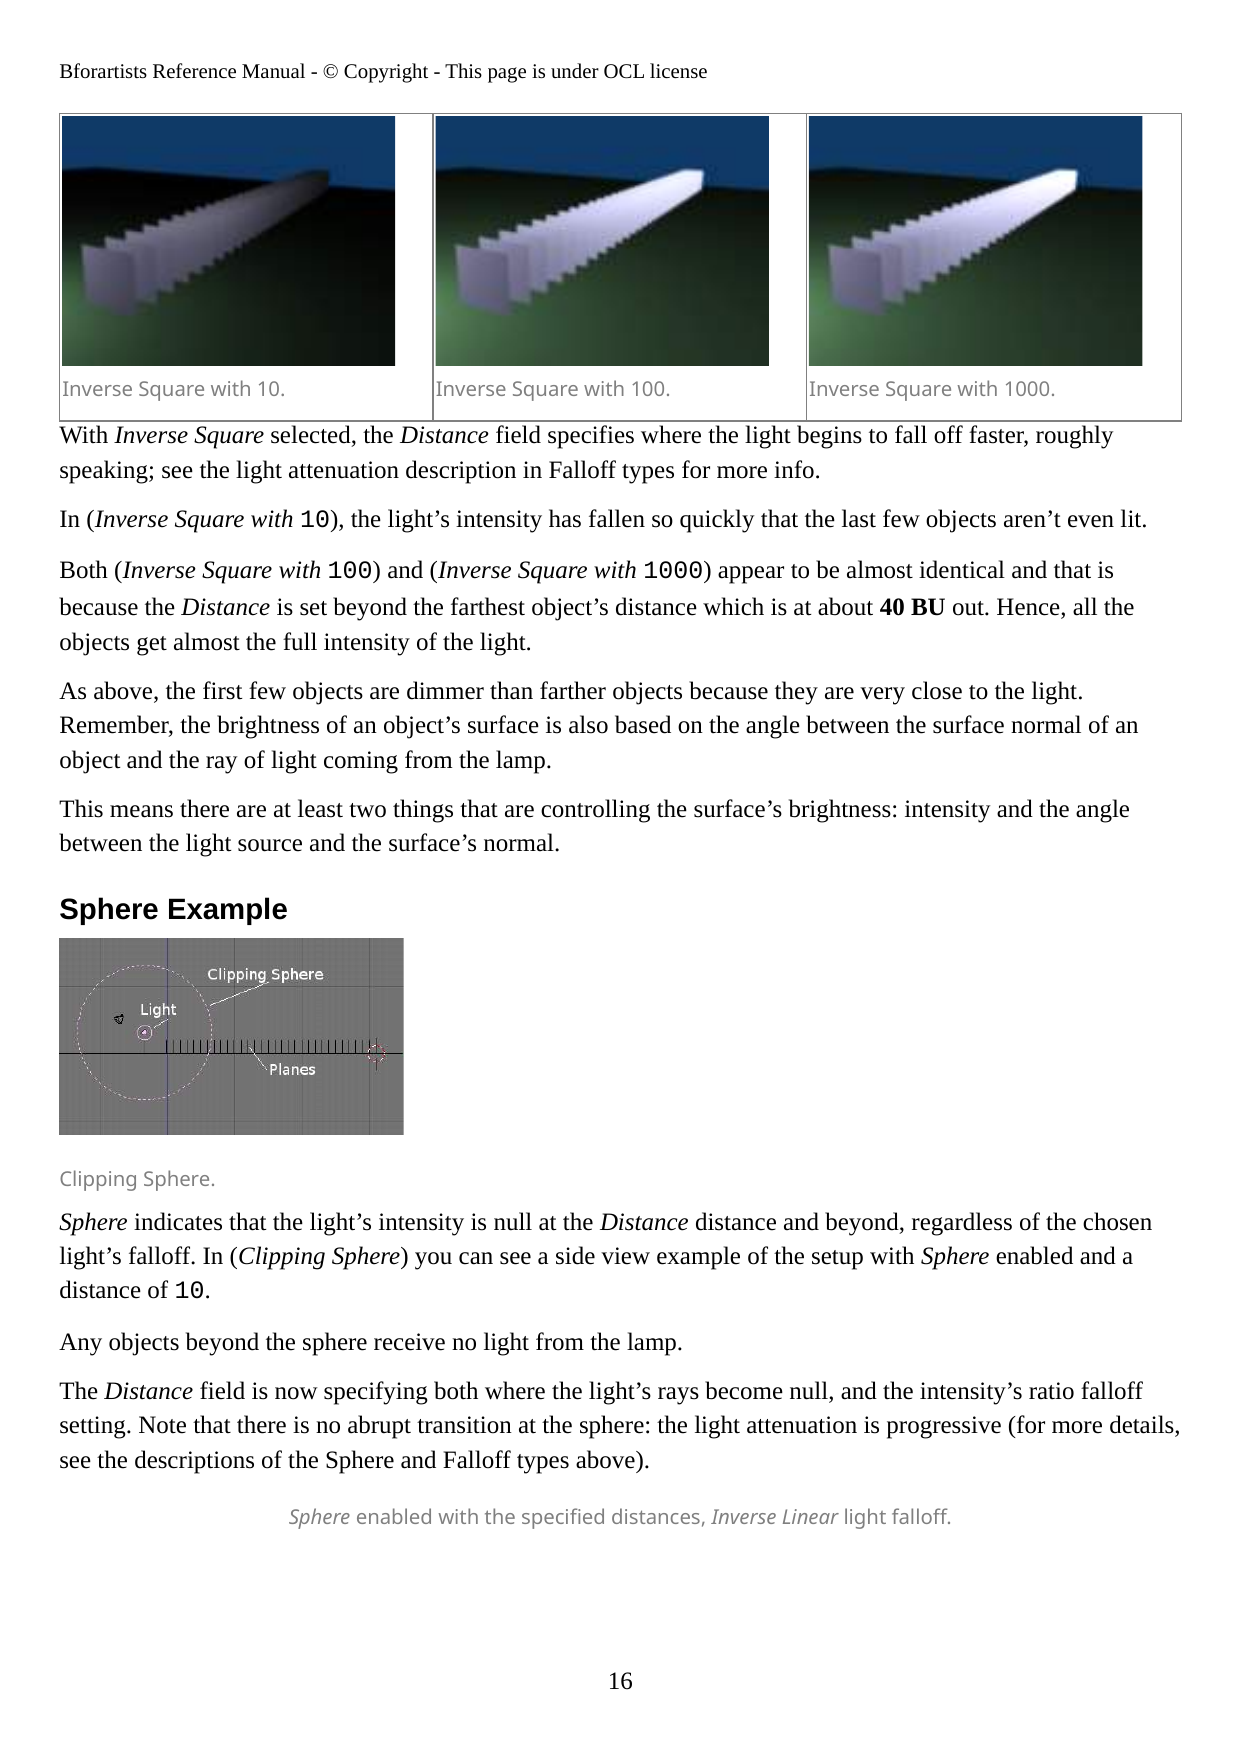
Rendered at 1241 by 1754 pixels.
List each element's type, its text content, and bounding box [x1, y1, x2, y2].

picture [59, 938, 404, 1135]
text Sphere indicates that the light’s intensity is null at the Distance distance and beyond, regardless of the chosen light’s falloff. In (Clipping Sphere) you can see a side view example of the setup with Sphere enabled and a distance of 10. [59, 1207, 1181, 1306]
text Any objects beyond the sphere receive no light from the lamp. [59, 1327, 1181, 1356]
picture [435, 116, 769, 366]
text In (Inverse Square with 10), the light’s intensity has fallen so quickly that the last few objects aren’t even lit. [59, 504, 1181, 535]
picture [808, 116, 1143, 366]
text Both (Inverse Square with 100) and (Inverse Square with 1000) appear to be almost identical and that is because the Distance is set beyond the farthest object’s distance which is at about 40 BU out. Hence, all the objects get almost the full intensity of the light. [59, 556, 1181, 655]
text Sphere enabled with the specified distances, Inverse Linear light falloff. [59, 1499, 1181, 1530]
text As above, the first few objects are dimmer than farther objects because they are very close to the light. Remember, the brightness of an object’s surface is also based on the angle between the surface normal of an object and the ray of light coming from the lamp. [59, 676, 1181, 773]
table_header Inverse Square with 100. [434, 114, 806, 420]
text Clipping Sphere. [59, 1161, 1181, 1192]
subtitle Sphere Example [59, 892, 1181, 926]
table_header Inverse Square with 10. [60, 114, 432, 420]
text With Inverse Square selected, the Distance field specifies where the light begins to fall off faster, roughly speaking; see the light attenuation description in Falloff types for more info. [59, 422, 1181, 484]
text This means there are at least two things that are controlling the surface’s brightness: intensity and the angle between the light source and the surface’s normal. [59, 794, 1181, 857]
picture [62, 116, 396, 366]
table_header Inverse Square with 1000. [807, 114, 1181, 420]
text The Distance field is now specifying both where the light’s rays become null, and the intensity’s ratio falloff setting. Note that there is no abrupt transition at the sphere: the light attenuation is progressive (for more details, see the descriptions of the Sphere and Falloff types above). [59, 1376, 1181, 1474]
